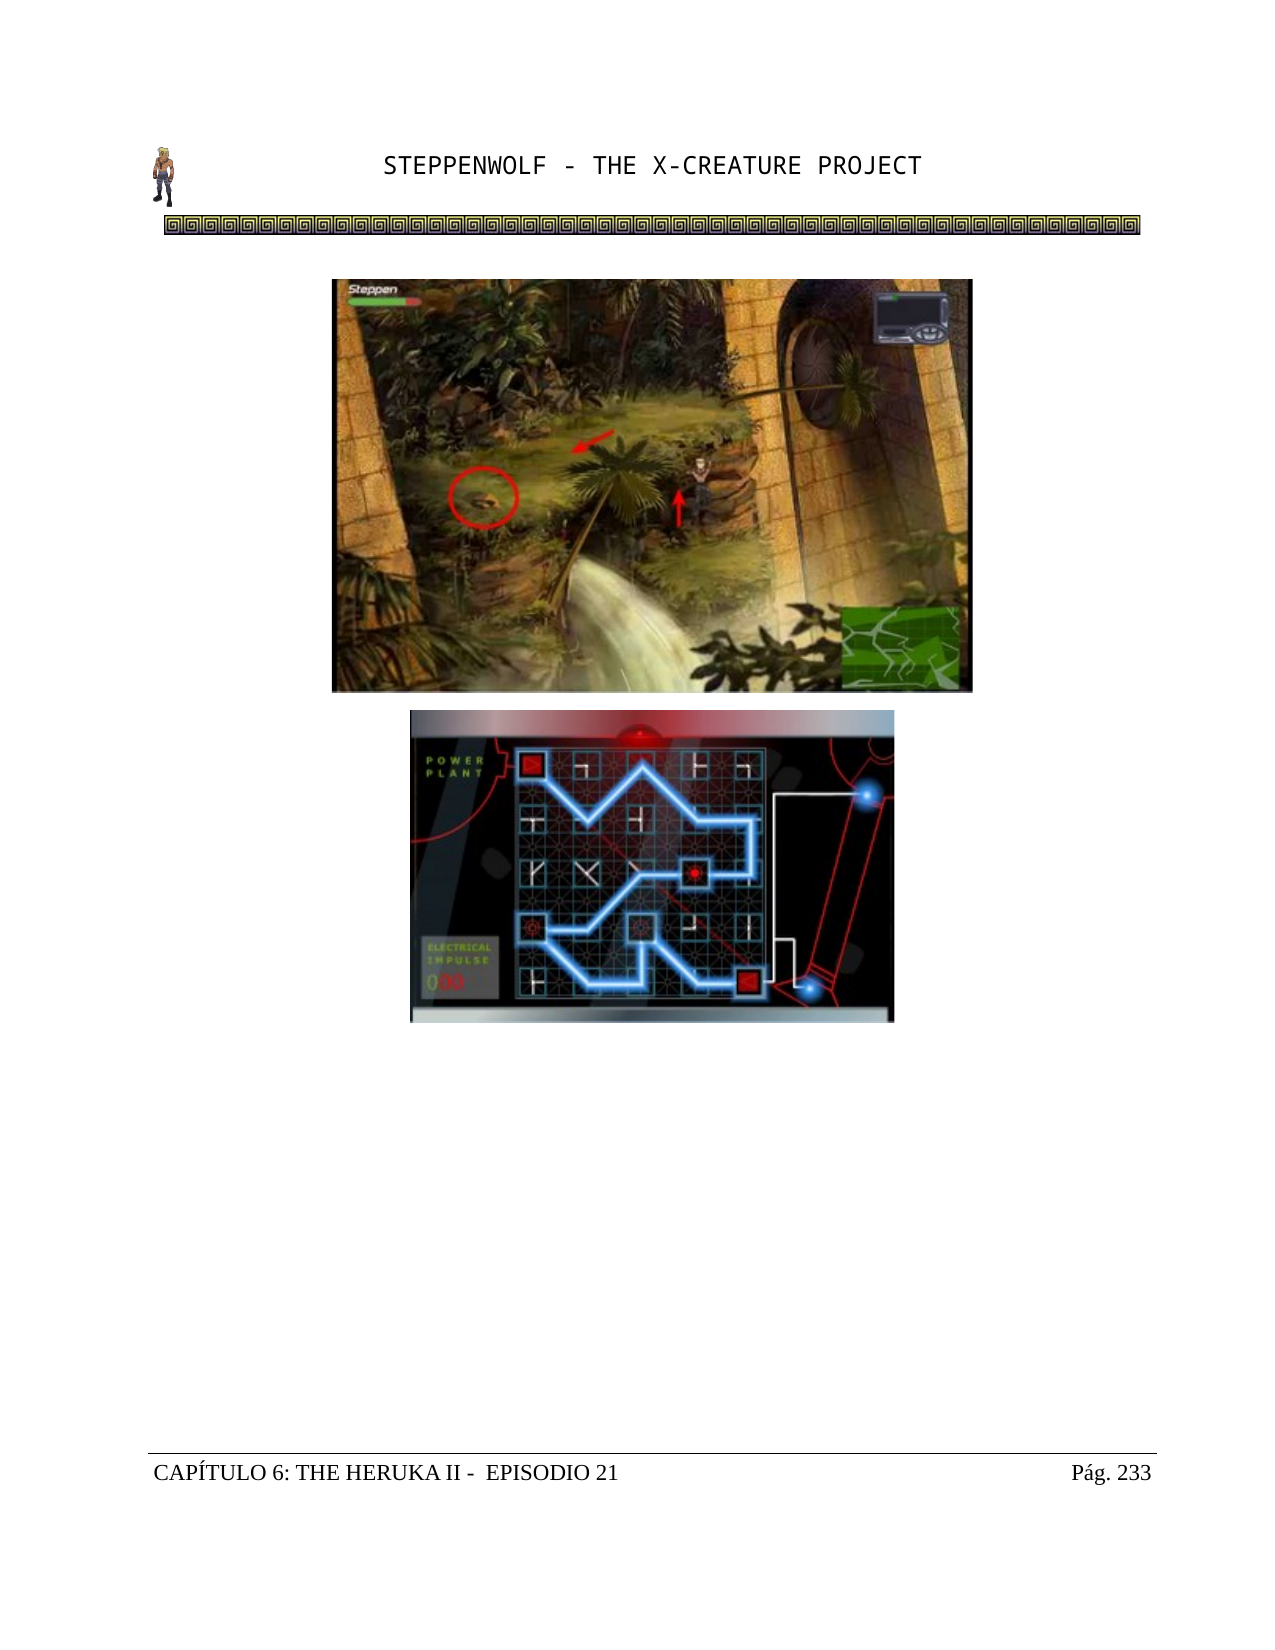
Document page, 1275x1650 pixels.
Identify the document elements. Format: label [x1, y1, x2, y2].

picture [164, 215, 1141, 235]
picture [410, 710, 895, 1023]
picture [147, 147, 181, 207]
picture [331, 279, 973, 693]
